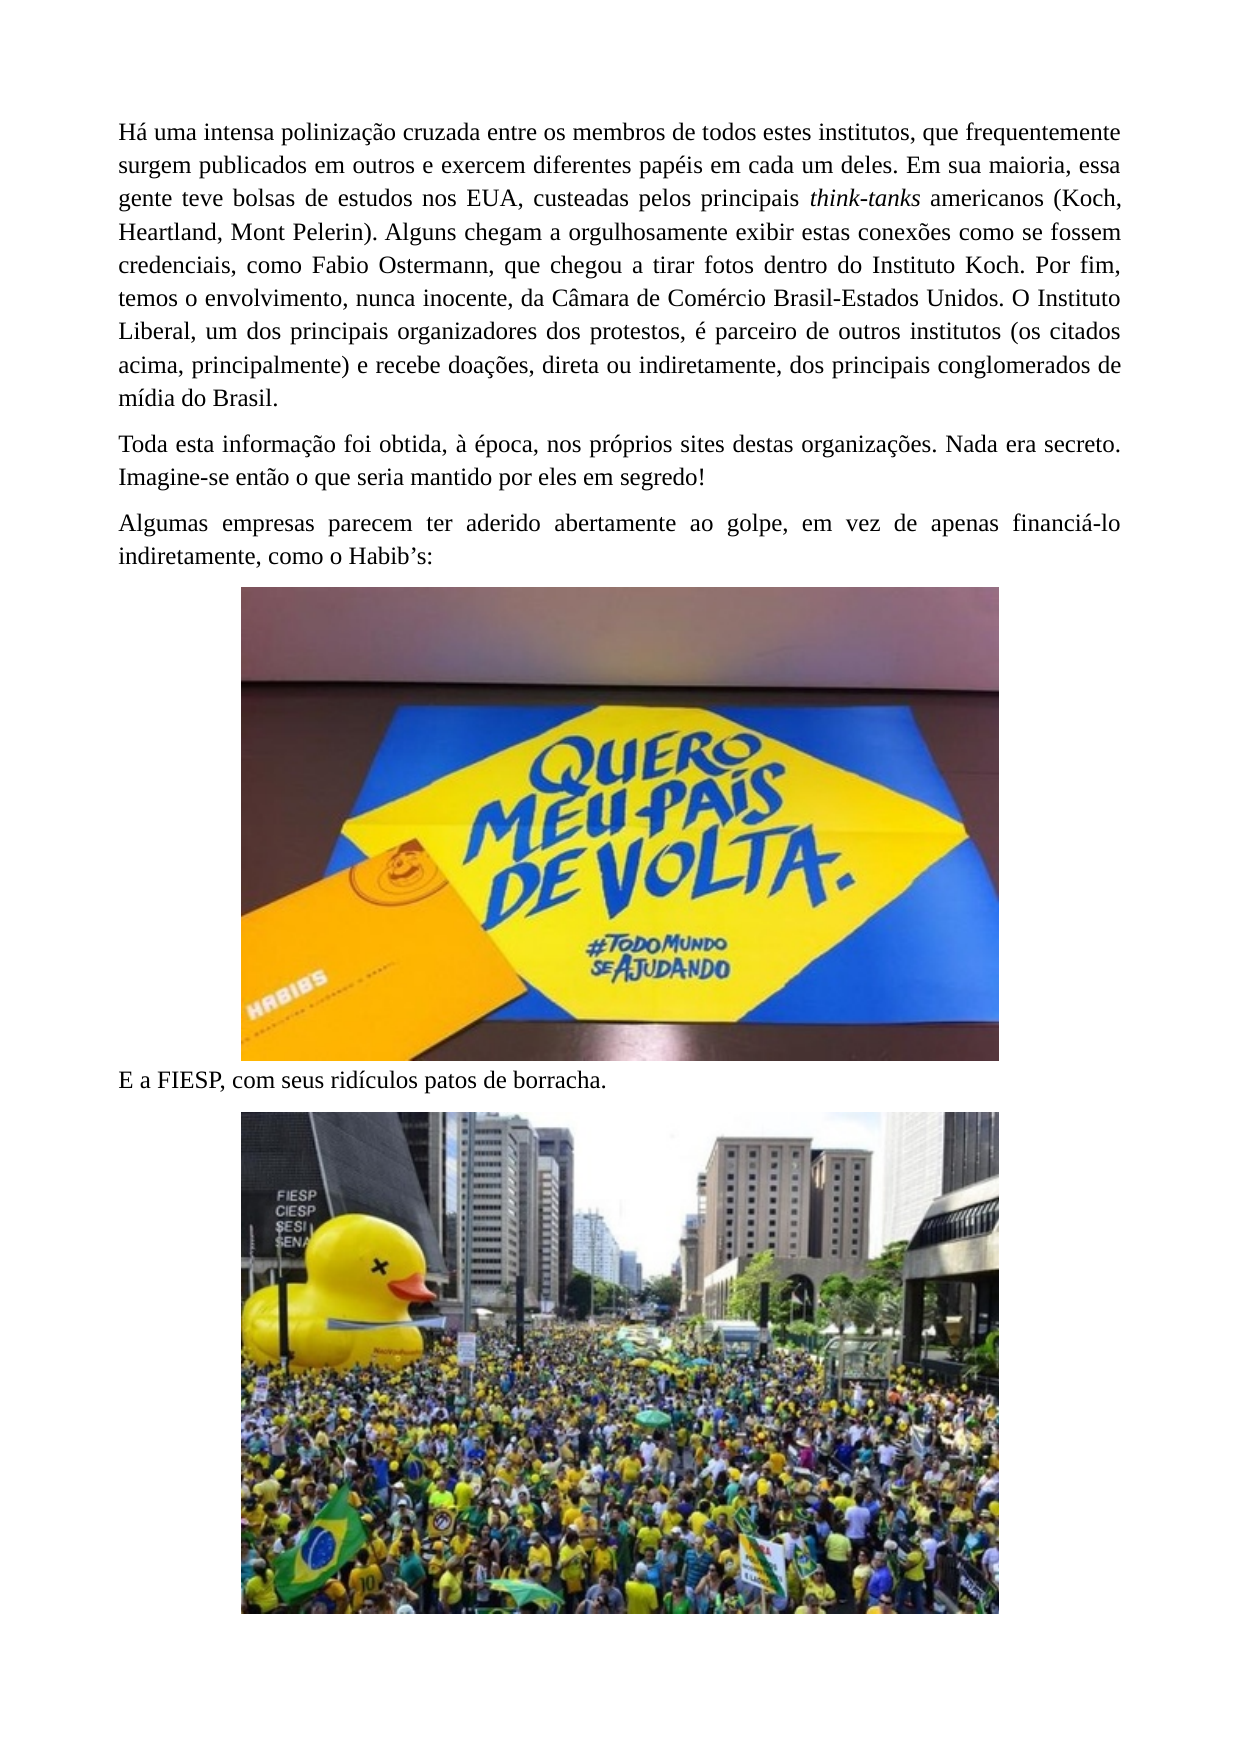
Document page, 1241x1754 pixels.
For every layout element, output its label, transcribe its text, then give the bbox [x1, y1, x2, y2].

text Há uma intensa polinização cruzada entre os membros de todos estes institutos, que frequentemente surgem publicados em outros e exercem diferentes papéis em cada um deles. Em sua maioria, essa gente teve bolsas de estudos nos EUA, custeadas pelos principais think-tanks americanos (Koch, Heartland, Mont Pelerin). Alguns chegam a orgulhosamente exibir estas conexões como se fossem credenciais, como Fabio Ostermann, que chegou a tirar fotos dentro do Instituto Koch. Por fim, temos o envolvimento, nunca inocente, da Câmara de Comércio Brasil-Estados Unidos. O Instituto Liberal, um dos principais organizadores dos protestos, é parceiro de outros institutos (os citados acima, principalmente) e recebe doações, direta ou indiretamente, dos principais conglomerados de mídia do Brasil. [118, 118, 1122, 412]
picture [241, 587, 999, 1061]
picture [241, 1112, 999, 1614]
text Algumas empresas parecem ter aderido abertamente ao golpe, em vez de apenas financiá-lo indiretamente, como o Habib’s: [118, 509, 1122, 569]
text Toda esta informação foi obtida, à época, nos próprios sites destas organizações. Nada era secreto. Imagine-se então o que seria mantido por eles em segredo! [118, 430, 1122, 491]
text E a FIESP, com seus ridículos patos de borracha. [118, 600, 1122, 1094]
